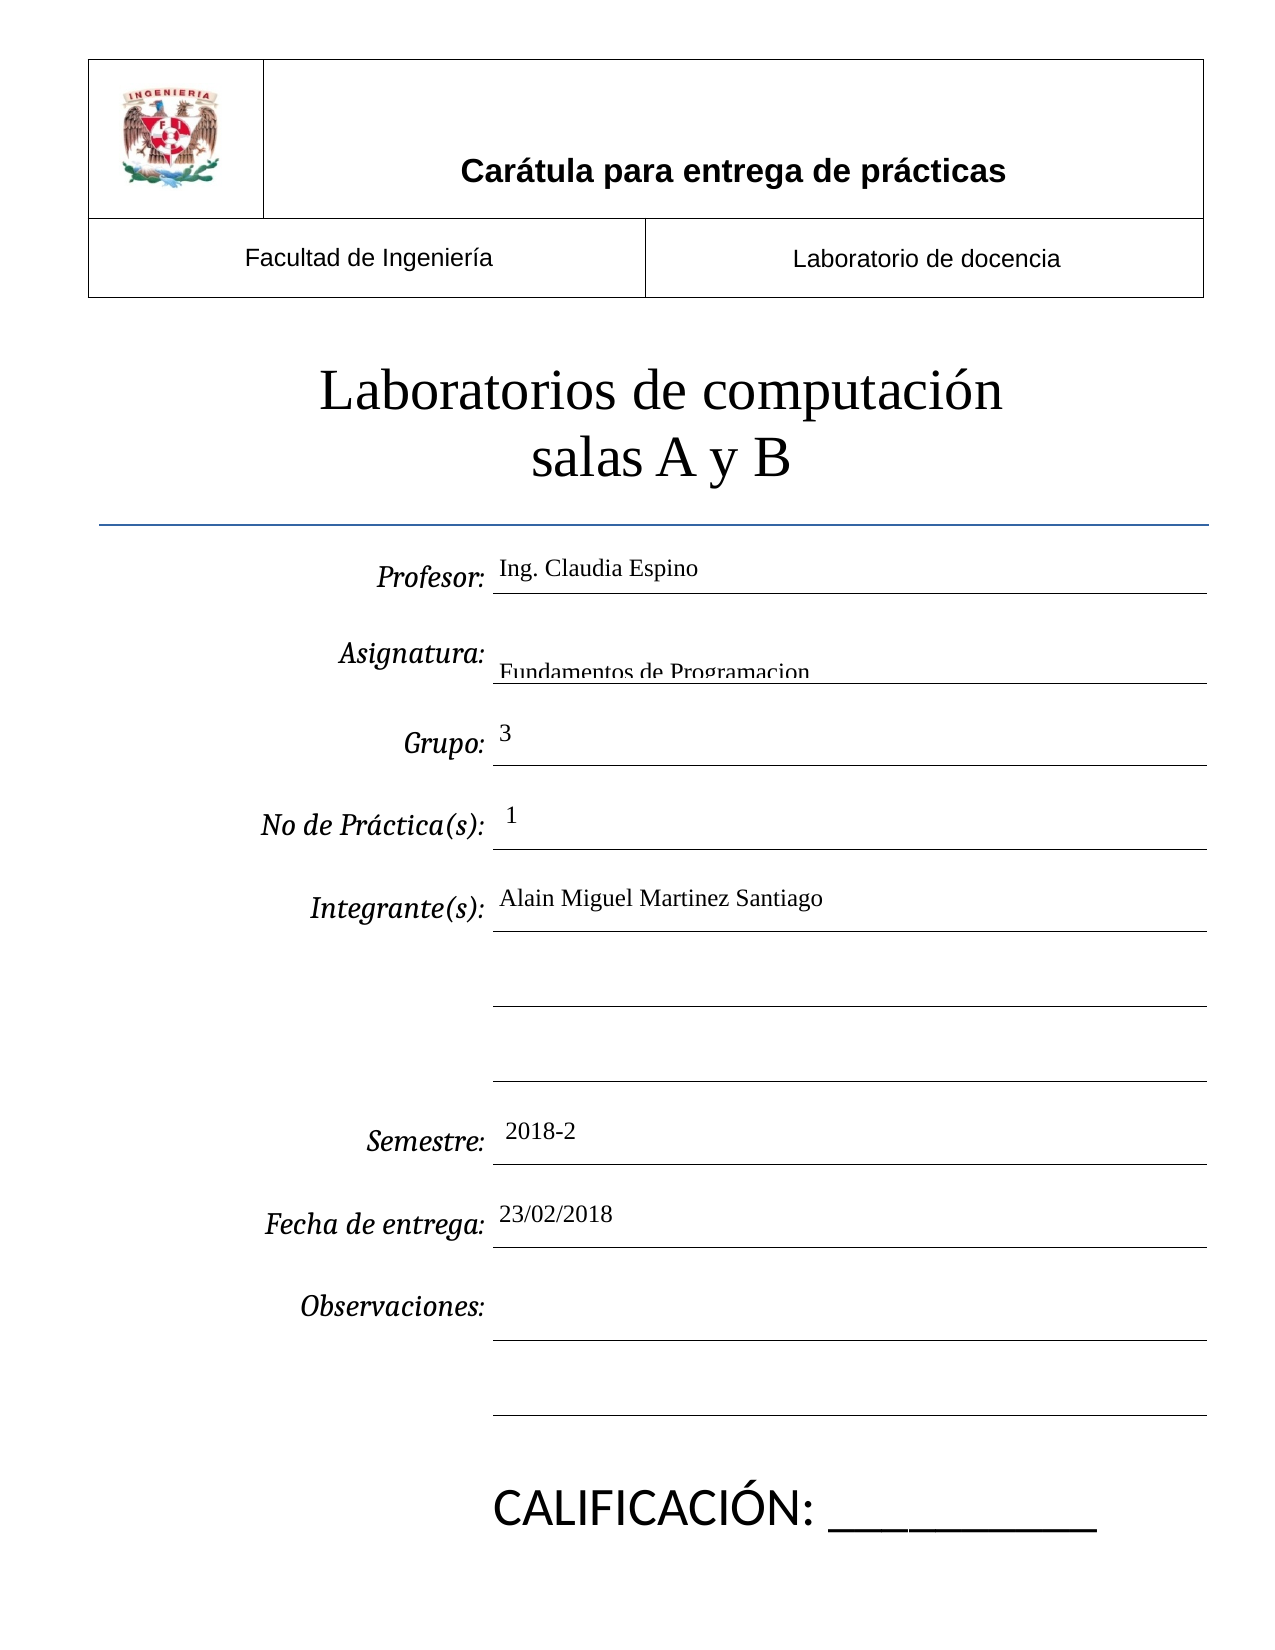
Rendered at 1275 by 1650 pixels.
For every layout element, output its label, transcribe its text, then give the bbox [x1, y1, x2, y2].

table_header Ing. Claudia Espino [493, 526, 1207, 593]
table_cell Asignatura: [118, 593, 493, 683]
table_cell [493, 1007, 1207, 1081]
text salas A y B [118, 422, 1205, 489]
text Laboratorios de computación [118, 355, 1205, 422]
table_cell Facultad de Ingeniería [89, 219, 645, 297]
table_cell Semestre: [118, 1081, 493, 1164]
table_cell Observaciones: [118, 1246, 493, 1339]
table_cell Laboratorio de docencia [646, 219, 1203, 297]
table_cell [493, 1248, 1207, 1339]
table_cell 23/02/2018 [493, 1165, 1207, 1246]
table_header Profesor: [118, 526, 493, 593]
table_cell [118, 1006, 493, 1081]
table_cell Fecha de entrega: [118, 1164, 493, 1246]
table_cell [118, 1340, 493, 1414]
table_header Carátula para entrega de prácticas [264, 60, 1203, 217]
table_cell [493, 932, 1207, 1006]
table_cell 2018-2 [493, 1082, 1207, 1164]
table_cell [493, 1341, 1207, 1414]
table_cell Alain Miguel Martinez Santiago [493, 850, 1207, 931]
table_header [493, 518, 1207, 524]
table_cell 1 [493, 766, 1207, 848]
table_cell Grupo: [118, 683, 493, 765]
table_cell [118, 931, 493, 1006]
table_header [118, 518, 493, 524]
table_header [89, 60, 263, 217]
table_cell 3 [493, 684, 1207, 765]
text CALIFICACIÓN: __________ [118, 1473, 1205, 1539]
table_cell Fundamentos de Programacion [493, 594, 1207, 683]
table_cell Integrante(s): [118, 849, 493, 931]
table_cell No de Práctica(s): [118, 765, 493, 848]
